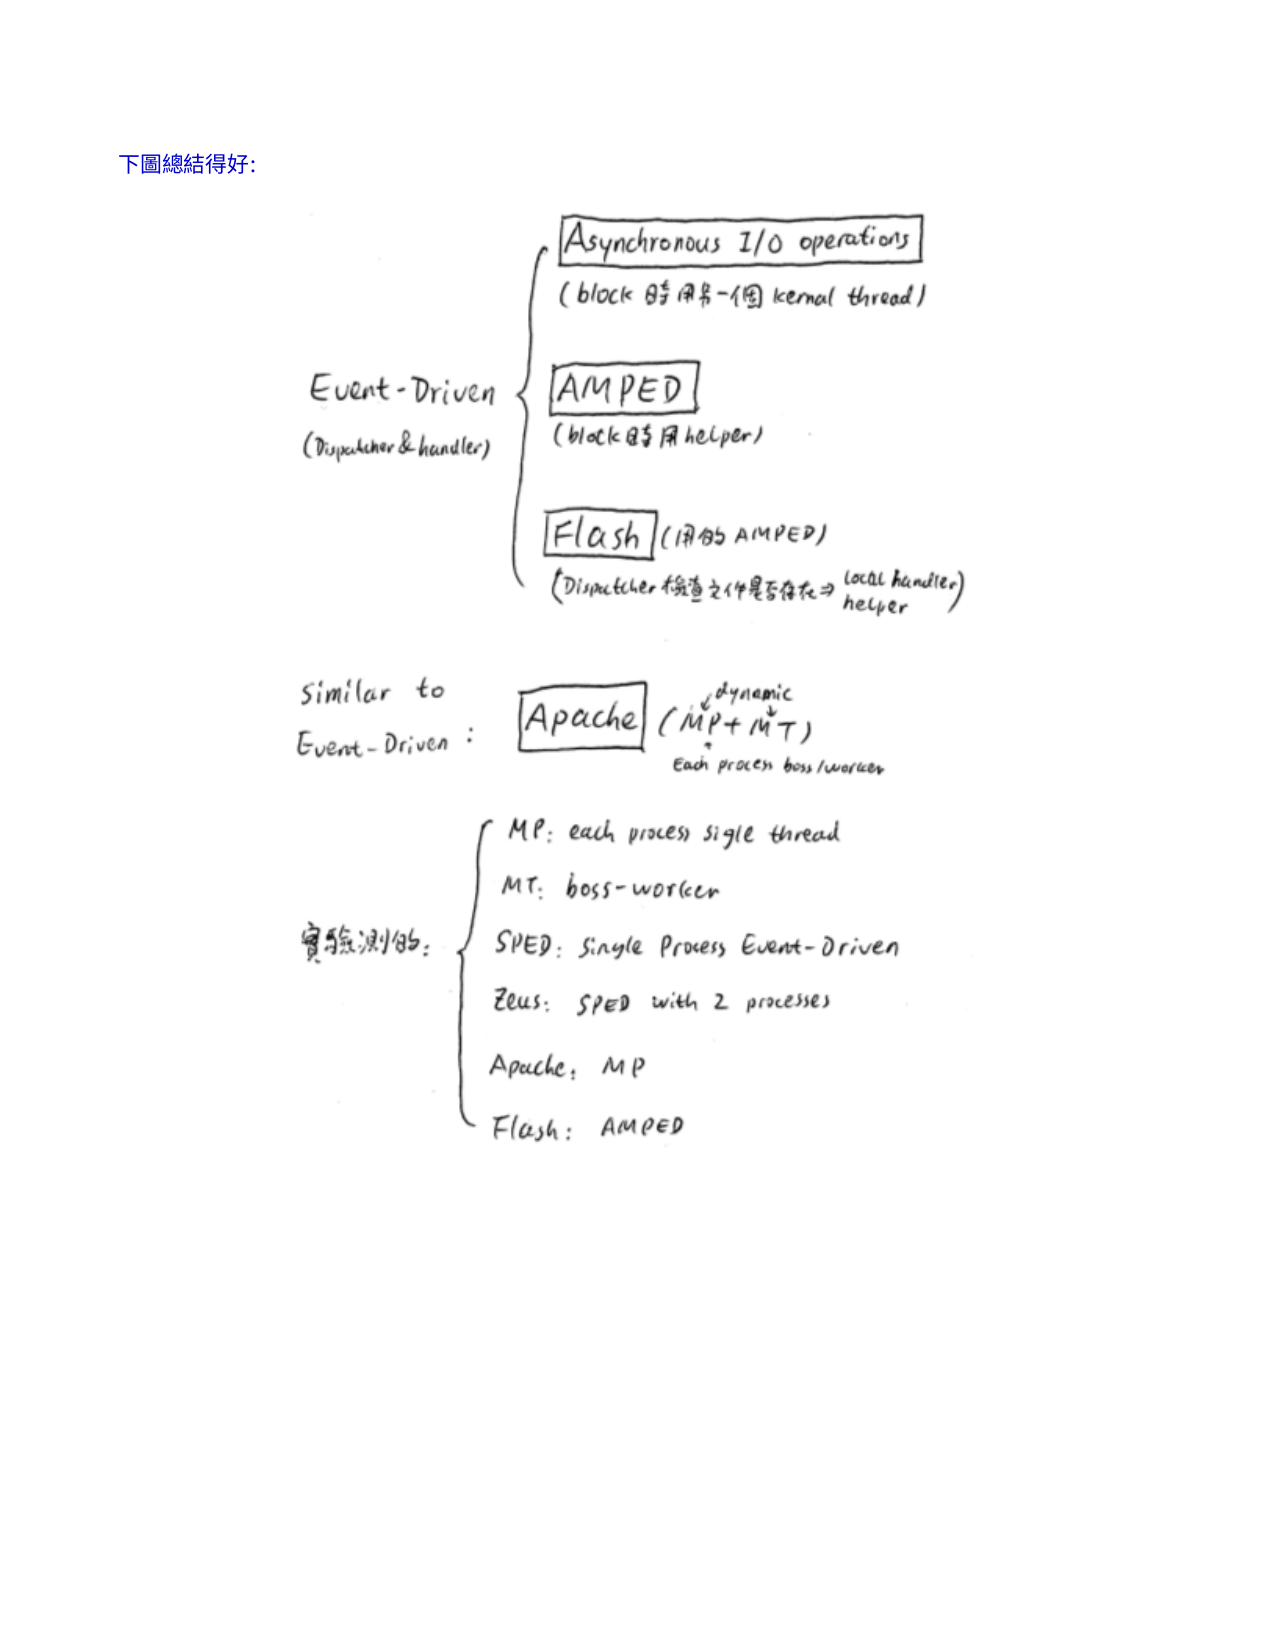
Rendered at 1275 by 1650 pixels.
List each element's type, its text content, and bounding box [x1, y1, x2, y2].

picture [294, 207, 981, 1153]
text 下圖總結得好: [118, 147, 1157, 178]
